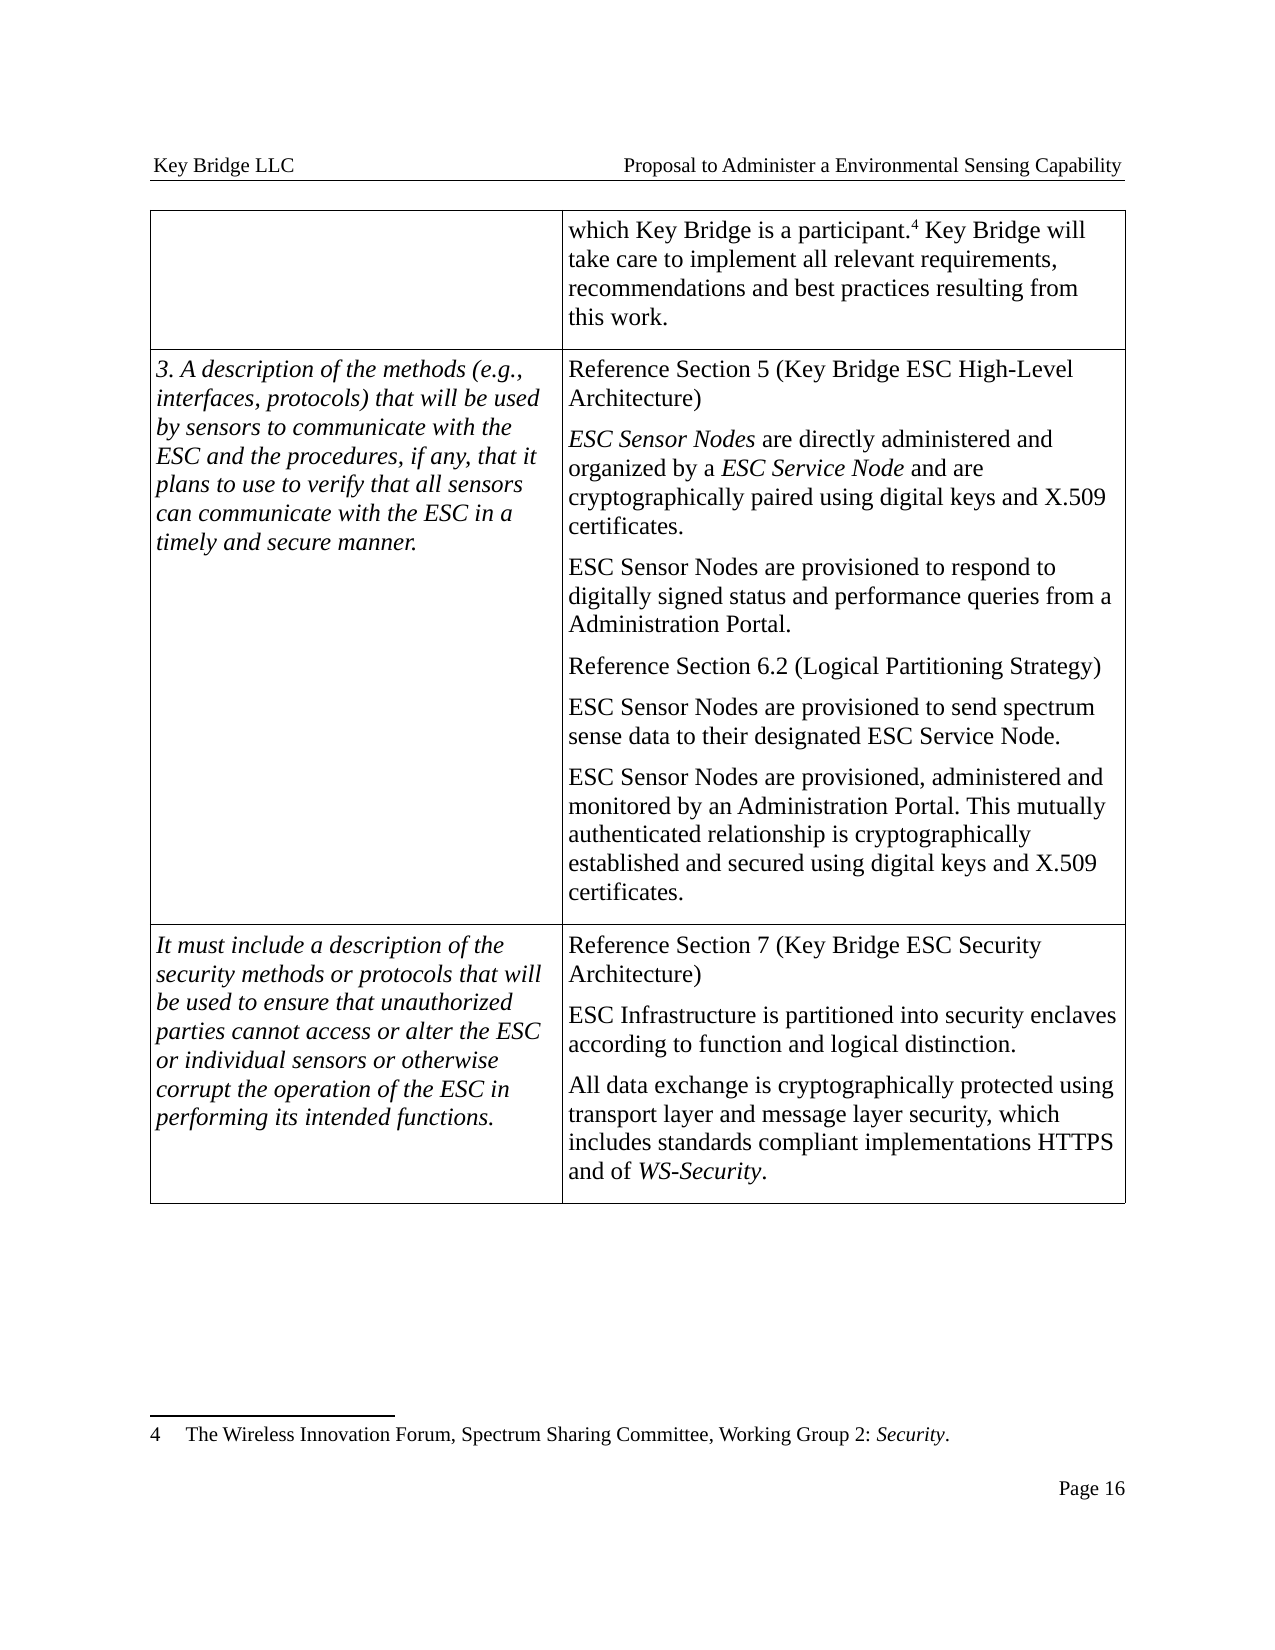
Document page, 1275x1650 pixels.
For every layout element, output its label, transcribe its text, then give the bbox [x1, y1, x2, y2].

table_cell Reference Section 7 (Key Bridge ESC Security Architecture) ESC Infrastructure is partitioned into security enclaves according to function and logical distinction. All data exchange is cryptographically protected using transport layer and message layer security, which includes standards compliant implementations HTTPS and of WS-Security. [563, 925, 1125, 1203]
table_cell It must include a description of the security methods or protocols that will be used to ensure that unauthorized parties cannot access or alter the ESC or individual sensors or otherwise corrupt the operation of the ESC in performing its intended functions. [151, 925, 562, 1203]
table_cell [151, 211, 562, 349]
table_cell Reference Section 5 (Key Bridge ESC High-Level Architecture) ESC Sensor Nodes are directly administered and organized by a ESC Service Node and are cryptographically paired using digital keys and X.509 certificates. ESC Sensor Nodes are provisioned to respond to digitally signed status and performance queries from a Administration Portal. Reference Section 6.2 (Logical Partitioning Strategy) ESC Sensor Nodes are provisioned to send spectrum sense data to their designated ESC Service Node. ESC Sensor Nodes are provisioned, administered and monitored by an Administration Portal. This mutually authenticated relationship is cryptographically established and secured using digital keys and X.509 certificates. [563, 350, 1125, 924]
table_cell which Key Bridge is a participant. Key Bridge will take care to implement all relevant requirements, recommendations and best practices resulting from this work. [563, 211, 1125, 349]
table_cell 3. A description of the methods (e.g., interfaces, protocols) that will be used by sensors to communicate with the ESC and the procedures, if any, that it plans to use to verify that all sensors can communicate with the ESC in a timely and secure manner. [151, 350, 562, 924]
